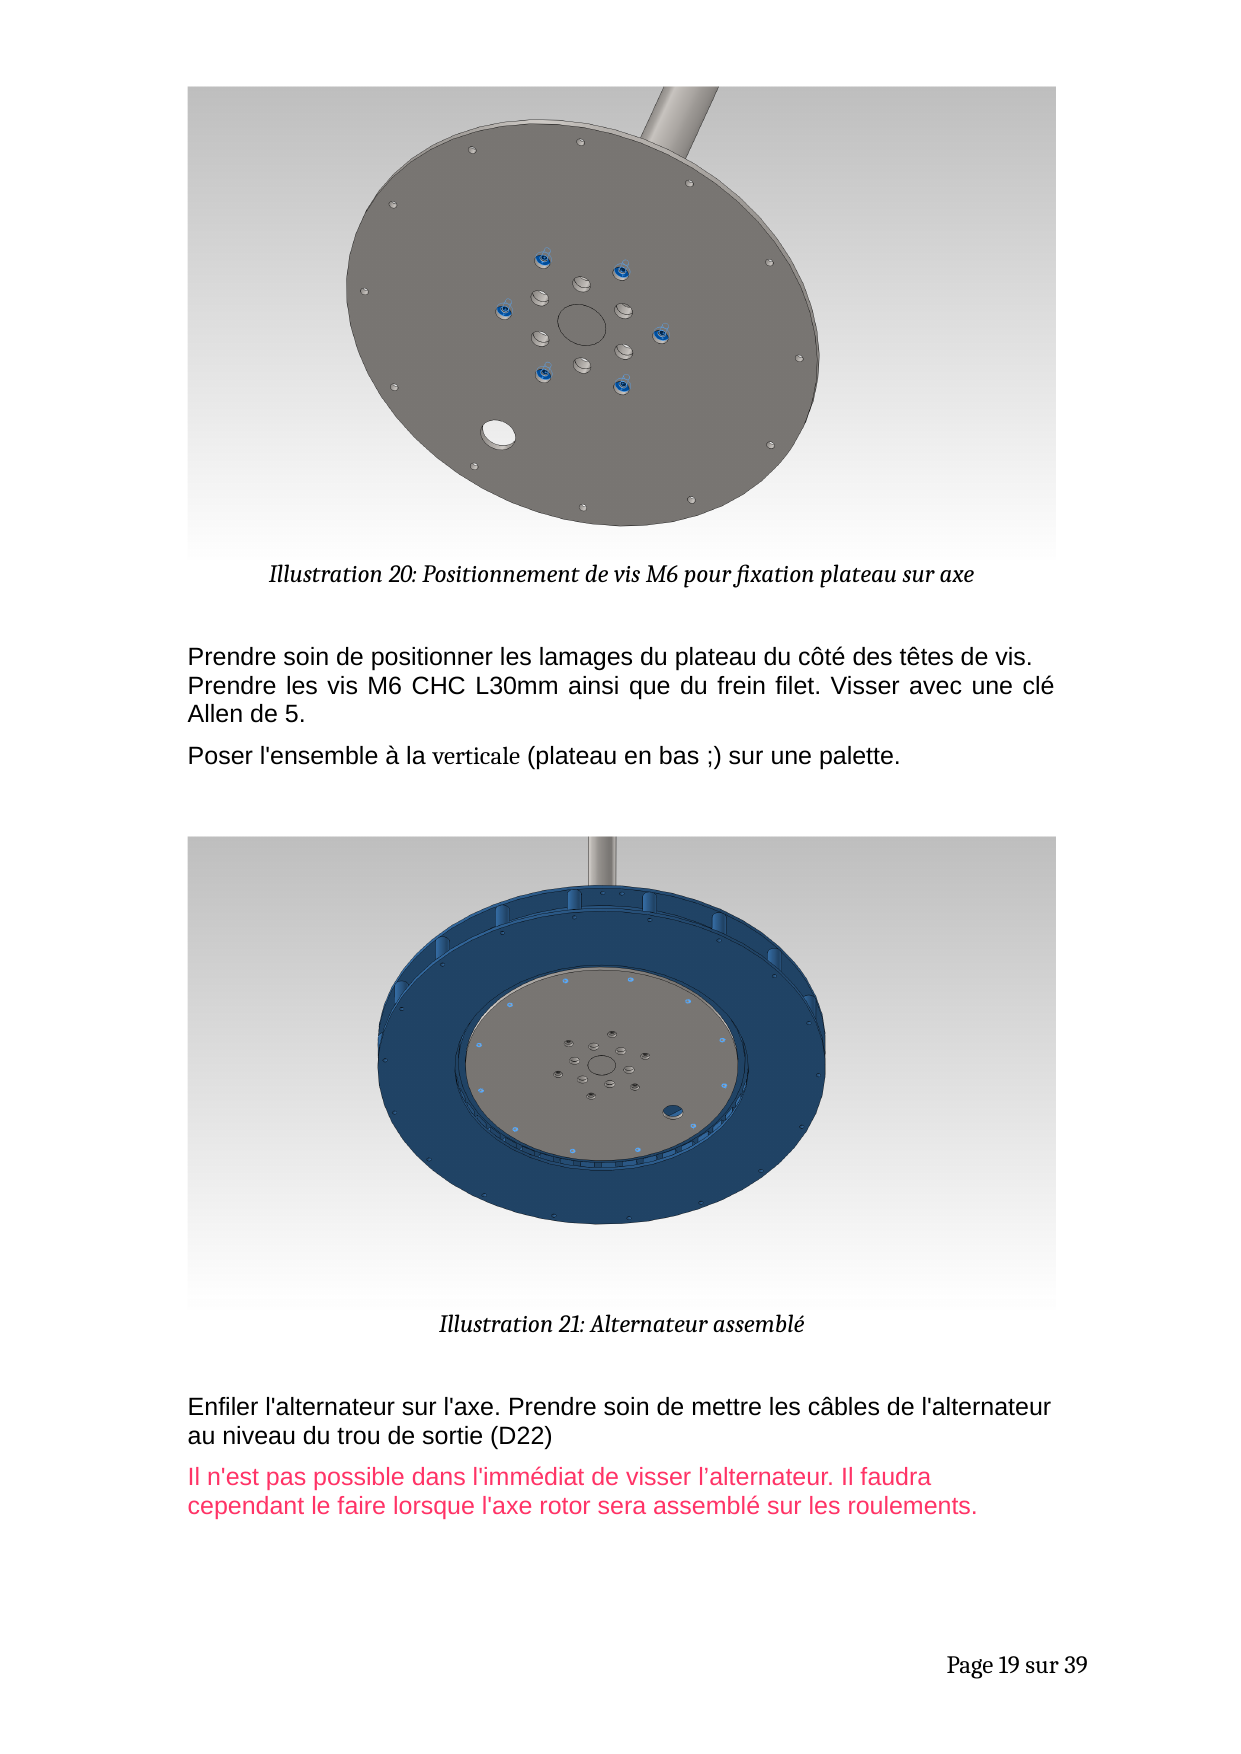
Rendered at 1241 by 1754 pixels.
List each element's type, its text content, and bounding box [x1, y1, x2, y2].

text Enfiler l'alternateur sur l'axe. Prendre soin de mettre les câbles de l'alternateur au niveau du trou de sortie (D22) [187, 1392, 1056, 1450]
picture [187, 86, 1056, 560]
text Il n'est pas possible dans l'immédiat de visser l’alternateur. Il faudra cependant le faire lorsque l'axe rotor sera assemblé sur les roulements. [187, 1462, 1056, 1520]
text Prendre soin de positionner les lamages du plateau du côté des têtes de vis. [187, 642, 1056, 671]
text Prendre les vis M6 CHC L30mm ainsi que du frein filet. Visser avec une clé Allen de 5. [187, 671, 1056, 728]
picture [187, 836, 1056, 1310]
text Illustration 20: Positionnement de vis M6 pour fixation plateau sur axe [187, 560, 1056, 588]
text Illustration 21: Alternateur assemblé [187, 1310, 1056, 1339]
text Poser l'ensemble à la verticale (plateau en bas ;) sur une palette. [187, 741, 1056, 770]
